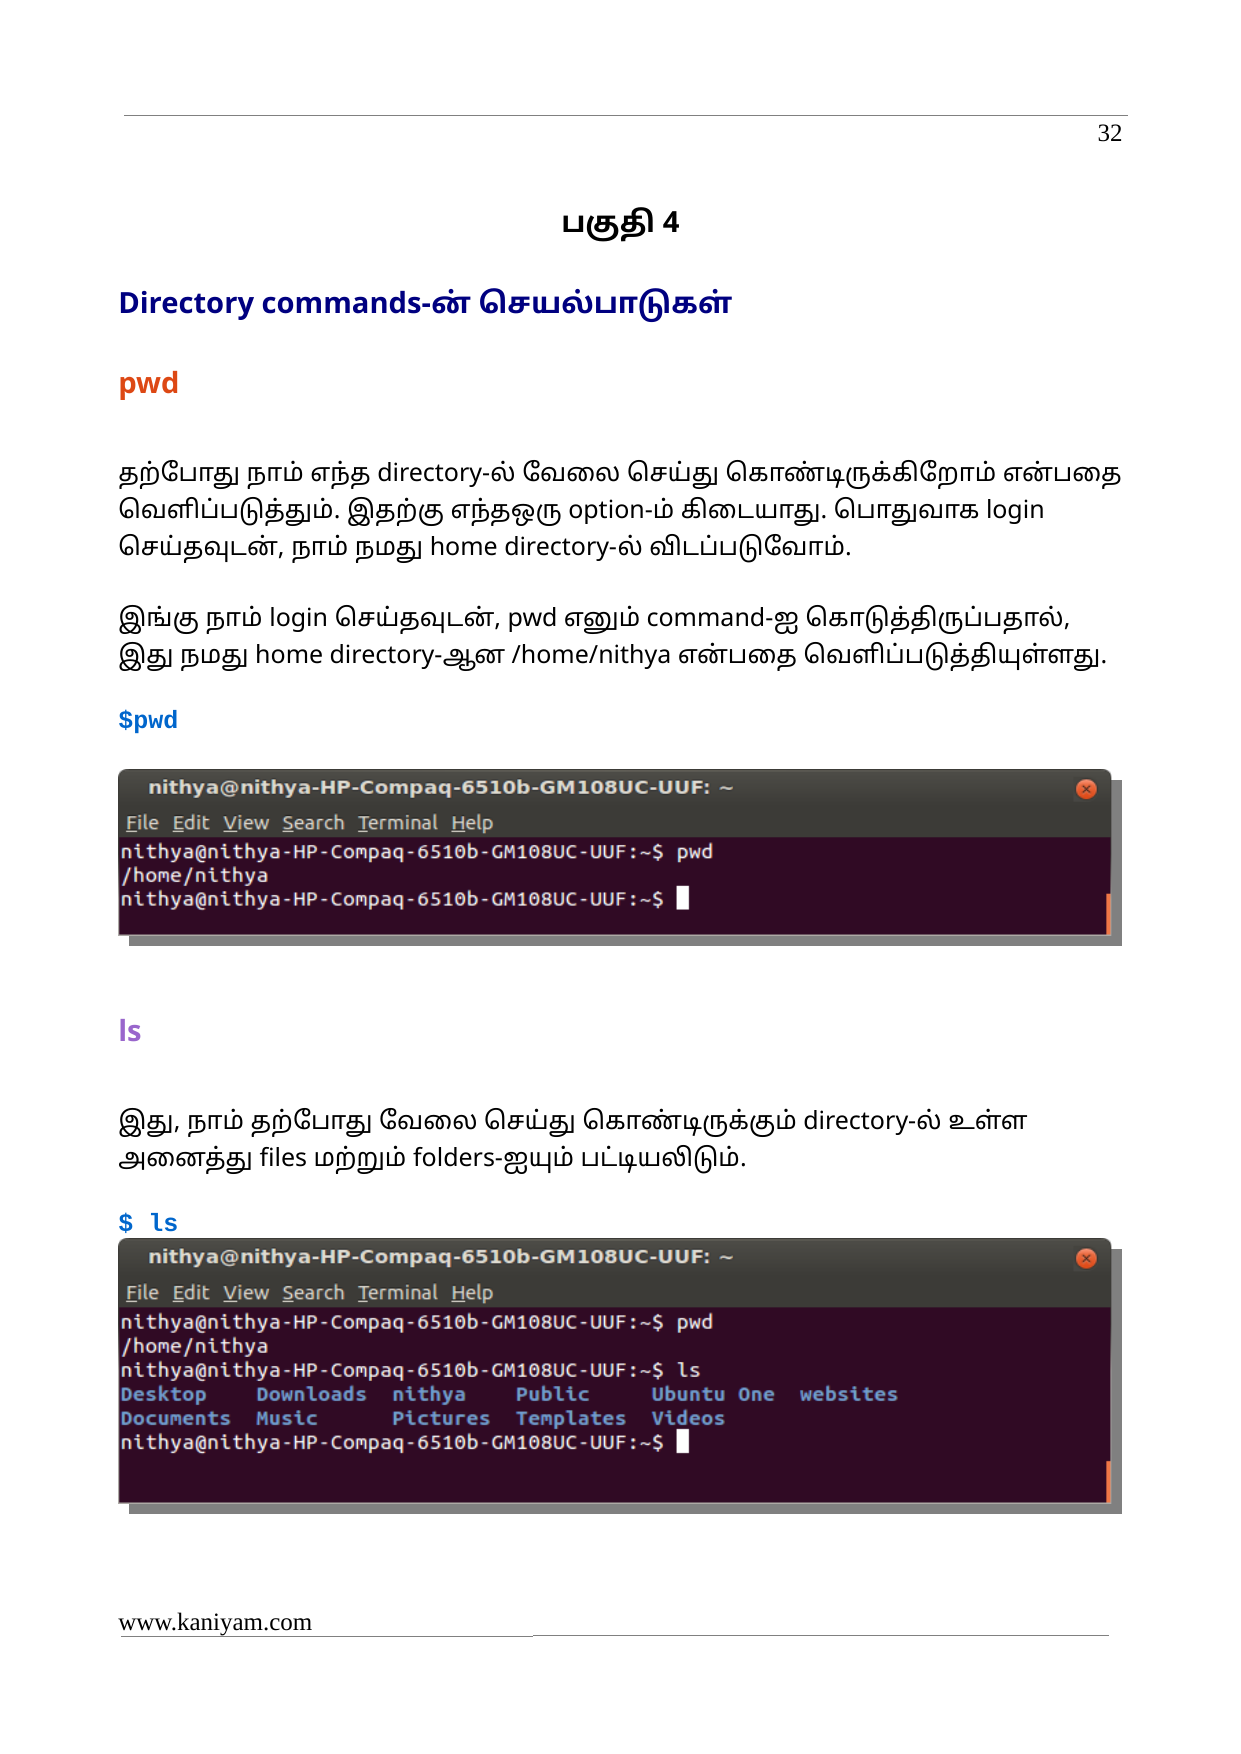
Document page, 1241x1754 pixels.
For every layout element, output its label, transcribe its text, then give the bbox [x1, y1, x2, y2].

subtitle ls [118, 1010, 1122, 1050]
text $ ls [118, 1210, 1122, 1239]
text தற்போது நாம் எந்த directory-ல் வேலை செய்து கொண்டிருக்கிறோம் என்பதை வெளிப்படுத்தும். இதற்கு எந்தஒரு option-ம் கிடையாது. பொதுவாக login செய்தவுடன், நாம் நமது home directory-ல் விடப்படுவோம். [118, 454, 1122, 565]
subtitle பகுதி 4 [118, 201, 1122, 244]
picture [118, 769, 1112, 936]
subtitle Directory commands-ன் செயல்பாடுகள் [118, 282, 1122, 325]
picture [118, 1238, 1112, 1504]
text இங்கு நாம் login செய்தவுடன், pwd எனும் command-ஐ கொடுத்திருப்பதால், இது நமது home directory-ஆன /home/nithya என்பதை வெளிப்படுத்தியுள்ளது. [118, 599, 1122, 673]
subtitle pwd [118, 362, 1122, 402]
text இது, நாம் தற்போது வேலை செய்து கொண்டிருக்கும் directory-ல் உள்ள அனைத்து files மற்றும் folders-ஐயும் பட்டியலிடும். [118, 1102, 1122, 1176]
text $pwd [118, 707, 1122, 736]
